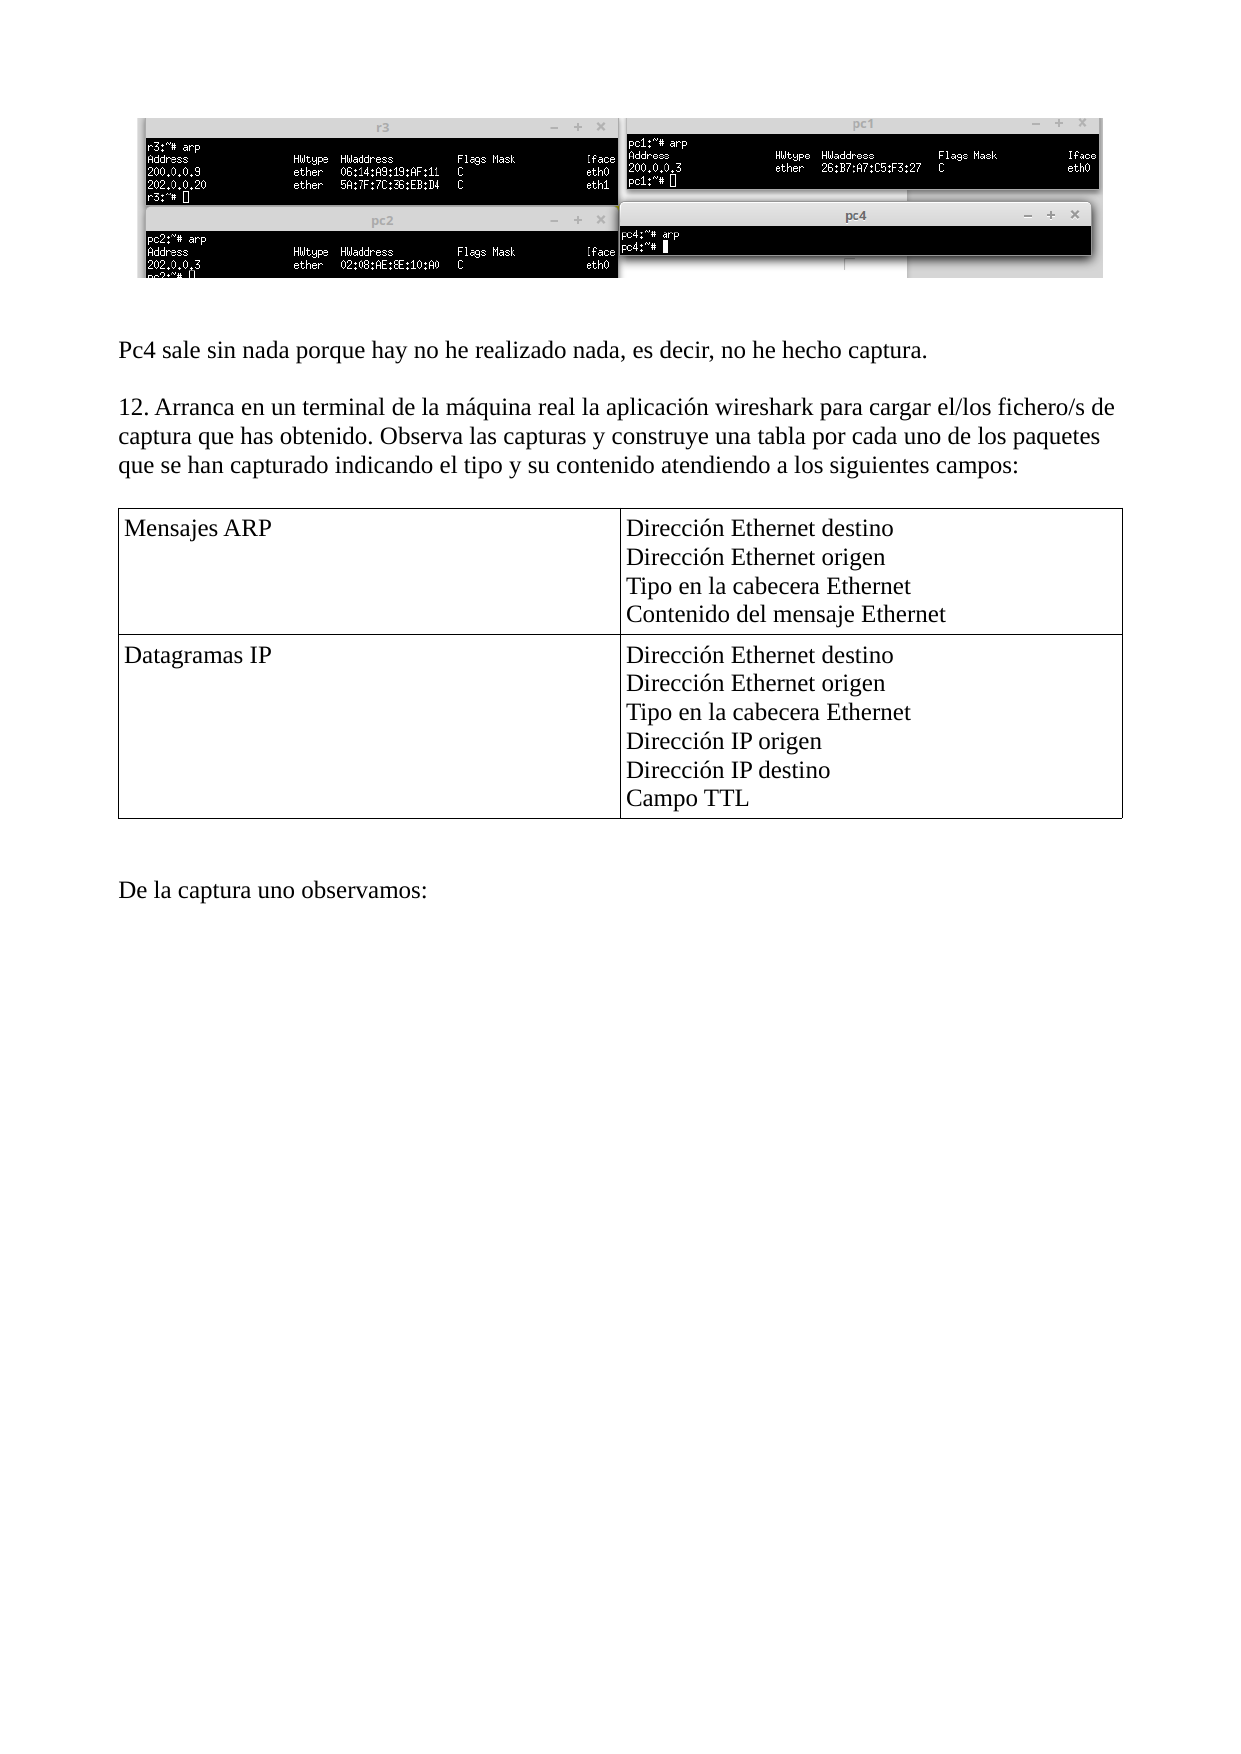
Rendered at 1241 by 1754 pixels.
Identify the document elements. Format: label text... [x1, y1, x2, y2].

table_cell Datagramas IP [119, 635, 620, 818]
text Pc4 sale sin nada porque hay no he realizado nada, es decir, no he hecho captura. [118, 335, 1122, 364]
table_header Dirección Ethernet destino Dirección Ethernet origen Tipo en la cabecera Ethernet Contenido del mensaje Ethernet [621, 509, 1122, 634]
picture [137, 118, 1103, 278]
text De la captura uno observamos: [118, 876, 1122, 904]
table_header Mensajes ARP [119, 509, 620, 634]
table_cell Dirección Ethernet destino Dirección Ethernet origen Tipo en la cabecera Ethernet Dirección IP origen Dirección IP destino Campo TTL [621, 635, 1122, 818]
text 12. Arranca en un terminal de la máquina real la aplicación wireshark para cargar el/los fichero/s de captura que has obtenido. Observa las capturas y construye una tabla por cada uno de los paquetes que se han capturado indicando el tipo y su contenido atendiendo a los siguientes campos: [118, 392, 1122, 479]
